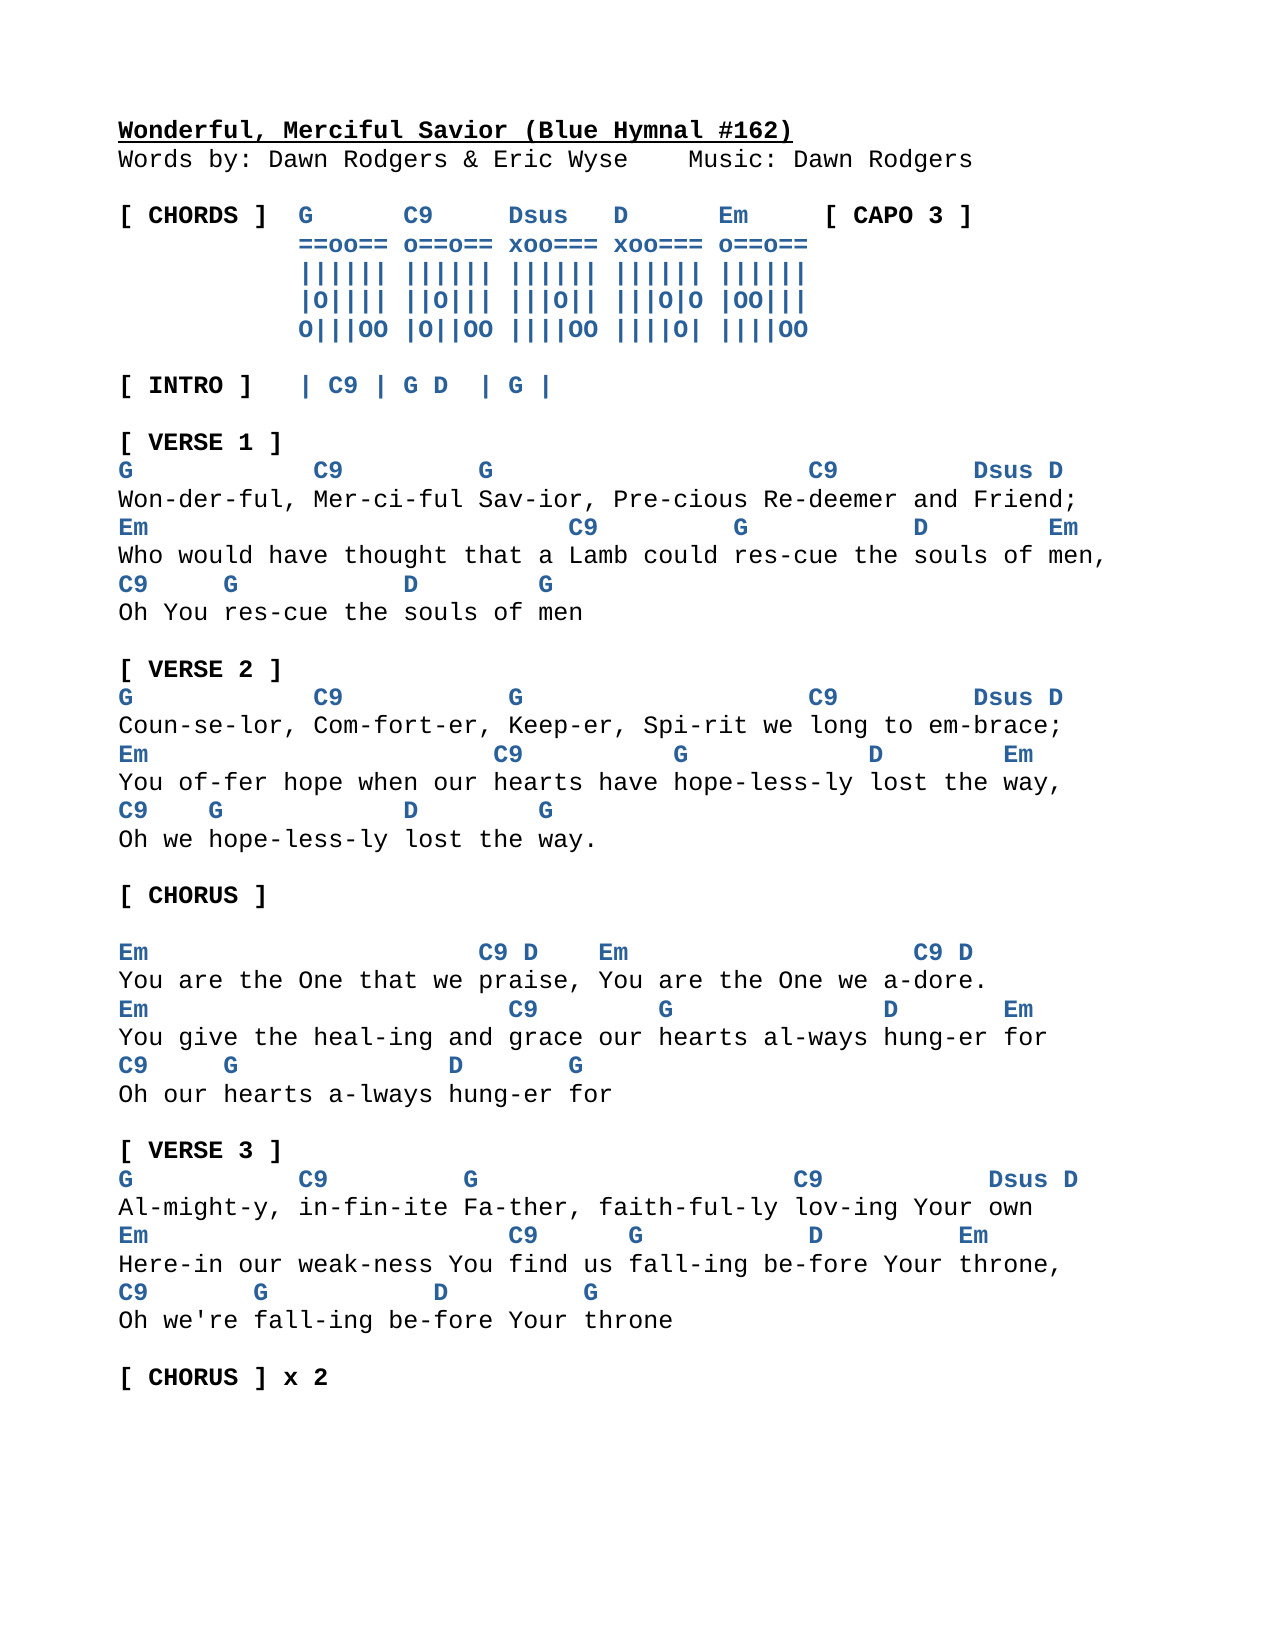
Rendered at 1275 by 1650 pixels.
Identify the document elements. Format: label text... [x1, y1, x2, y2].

text Here-in our weak-ness You find us fall-ing be-fore Your throne, [118, 1251, 1157, 1280]
text [ CHORUS ] x 2 [118, 1365, 1157, 1393]
text C9 G D G [118, 571, 1157, 600]
text |O|||| ||O||| |||O|| |||O|O |OO||| [118, 288, 1157, 316]
text Oh You res-cue the souls of men [118, 600, 1157, 628]
text [ VERSE 1 ] [118, 430, 1157, 458]
text [ VERSE 3 ] [118, 1138, 1157, 1166]
text C9 G D G [118, 1280, 1157, 1308]
text ==oo== o==o== xoo=== xoo=== o==o== [118, 231, 1157, 260]
text You of-fer hope when our hearts have hope-less-ly lost the way, [118, 770, 1157, 798]
text C9 G D G [118, 1053, 1157, 1081]
text [ CHORDS ] G C9 Dsus D Em [ CAPO 3 ] [118, 203, 1157, 231]
text Al-might-y, in-fin-ite Fa-ther, faith-ful-ly lov-ing Your own [118, 1195, 1157, 1223]
text Won-der-ful, Mer-ci-ful Sav-ior, Pre-cious Re-deemer and Friend; [118, 486, 1157, 515]
text O|||OO |O||OO ||||OO ||||O| ||||OO [118, 316, 1157, 345]
text |||||| |||||| |||||| |||||| |||||| [118, 260, 1157, 288]
text Em C9 G D Em [118, 741, 1157, 770]
text You are the One that we praise, You are the One we a-dore. [118, 968, 1157, 996]
text G C9 G C9 Dsus D [118, 458, 1157, 486]
text Em C9 G D Em [118, 996, 1157, 1025]
text Who would have thought that a Lamb could res-cue the souls of men, [118, 543, 1157, 571]
text [ INTRO ] | C9 | G D | G | [118, 373, 1157, 401]
text G C9 G C9 Dsus D [118, 1166, 1157, 1195]
text Wonderful, Merciful Savior (Blue Hymnal #162) [118, 118, 1157, 146]
text [ VERSE 2 ] [118, 656, 1157, 685]
text Oh we're fall-ing be-fore Your throne [118, 1308, 1157, 1336]
text You give the heal-ing and grace our hearts al-ways hung-er for [118, 1025, 1157, 1053]
text C9 G D G [118, 798, 1157, 826]
text Coun-se-lor, Com-fort-er, Keep-er, Spi-rit we long to em-brace; [118, 713, 1157, 741]
text Em C9 G D Em [118, 515, 1157, 543]
text Oh our hearts a-lways hung-er for [118, 1081, 1157, 1110]
text [ CHORUS ] [118, 883, 1157, 911]
text G C9 G C9 Dsus D [118, 685, 1157, 713]
text Em C9 D Em C9 D [118, 940, 1157, 968]
text Words by: Dawn Rodgers & Eric Wyse Music: Dawn Rodgers [118, 146, 1157, 175]
text Em C9 G D Em [118, 1223, 1157, 1251]
text Oh we hope-less-ly lost the way. [118, 826, 1157, 855]
